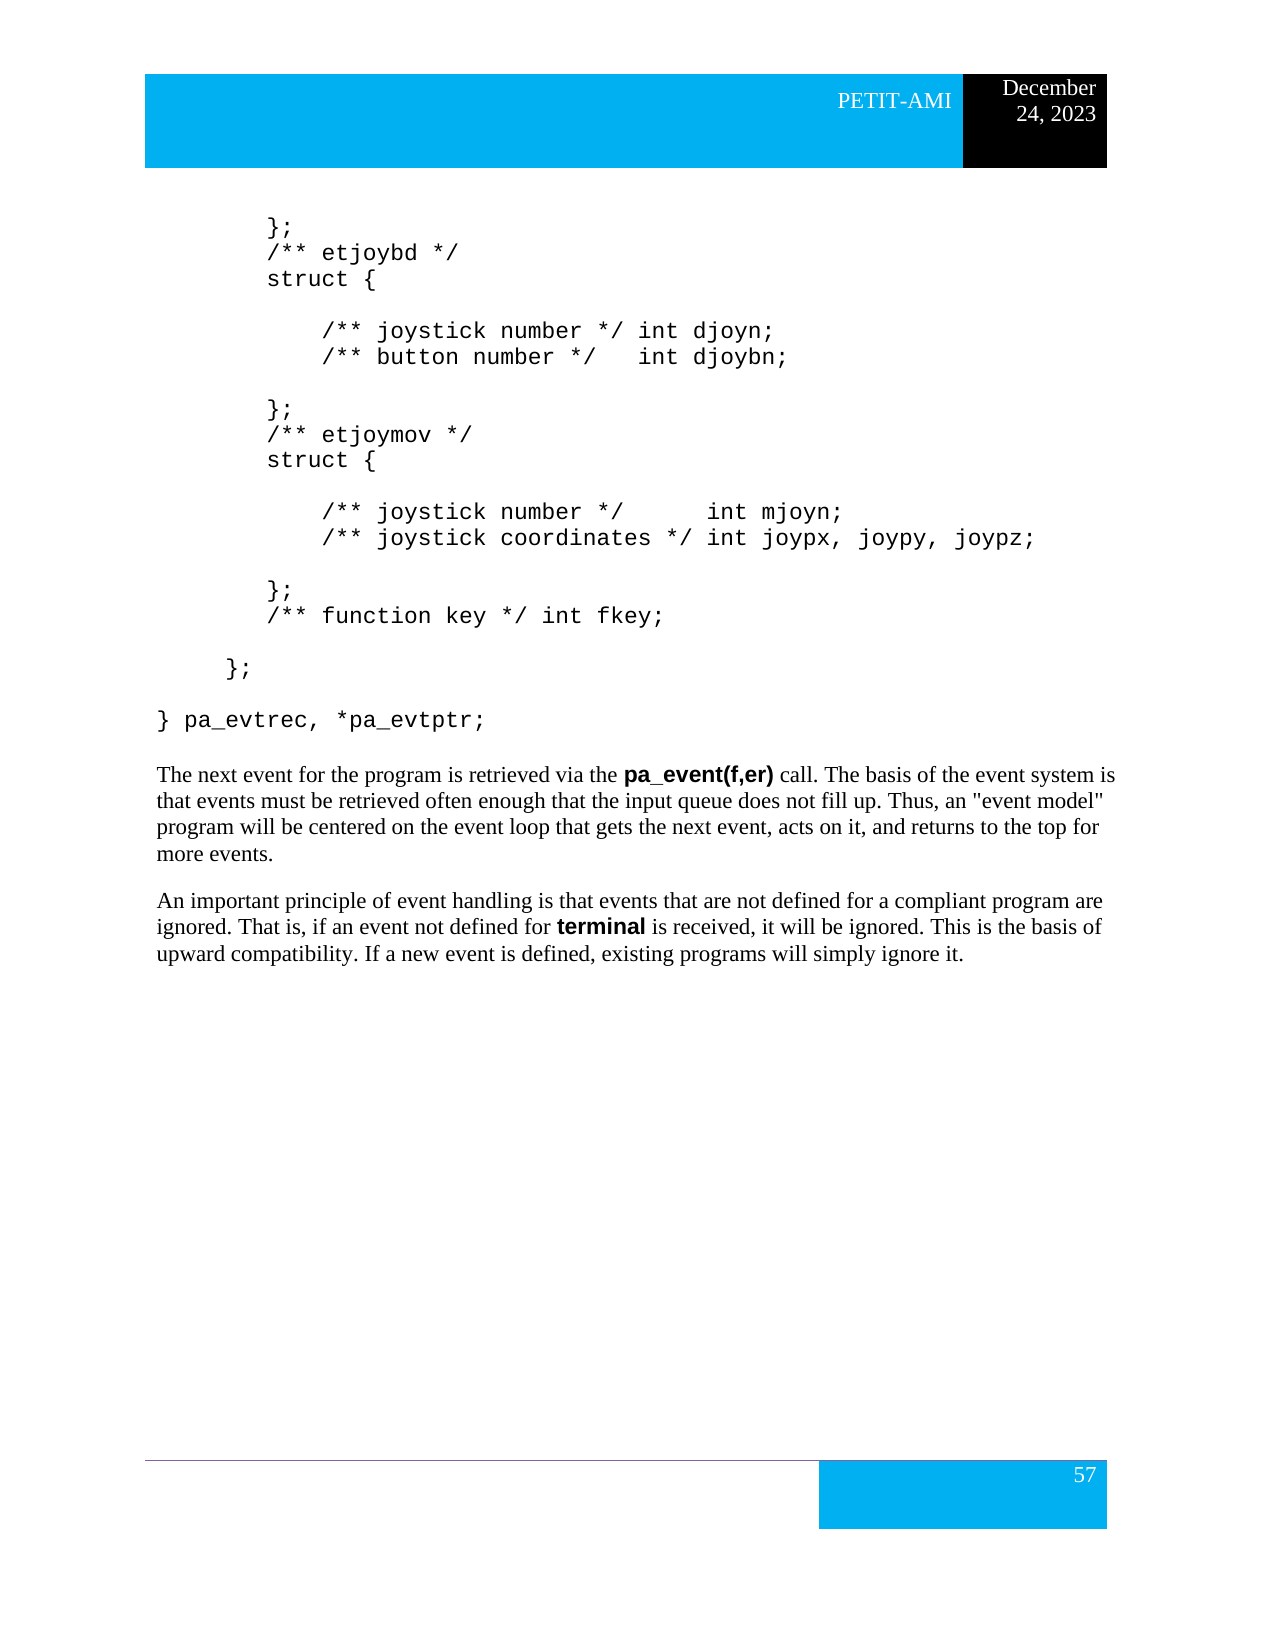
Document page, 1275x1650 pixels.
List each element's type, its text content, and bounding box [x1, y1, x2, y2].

text }; [156, 656, 1118, 682]
text }; [156, 397, 1118, 423]
text The next event for the program is retrieved via the pa_event(f,er) call. The basis of the event system is that events must be retrieved often enough that the input queue does not fill up. Thus, an "event model" program will be centered on the event loop that gets the next event, acts on it, and returns to the top for more events. [156, 761, 1118, 866]
text }; [156, 578, 1118, 604]
text /** joystick number */ int mjoyn; [156, 501, 1118, 527]
text /** joystick number */ int djoyn; [156, 319, 1118, 345]
text /** etjoybd */ [156, 241, 1118, 267]
text struct { [156, 267, 1118, 293]
text }; [156, 215, 1118, 241]
text /** etjoymov */ [156, 423, 1118, 449]
text /** joystick coordinates */ int joypx, joypy, joypz; [156, 527, 1118, 553]
text } pa_evtrec, *pa_evtptr; [156, 708, 1118, 734]
text An important principle of event handling is that events that are not defined for a compliant program are ignored. That is, if an event not defined for terminal is received, it will be ignored. This is the basis of upward compatibility. If a new event is defined, existing programs will simply ignore it. [156, 887, 1118, 966]
text struct { [156, 449, 1118, 475]
text /** button number */ int djoybn; [156, 345, 1118, 371]
text /** function key */ int fkey; [156, 604, 1118, 630]
